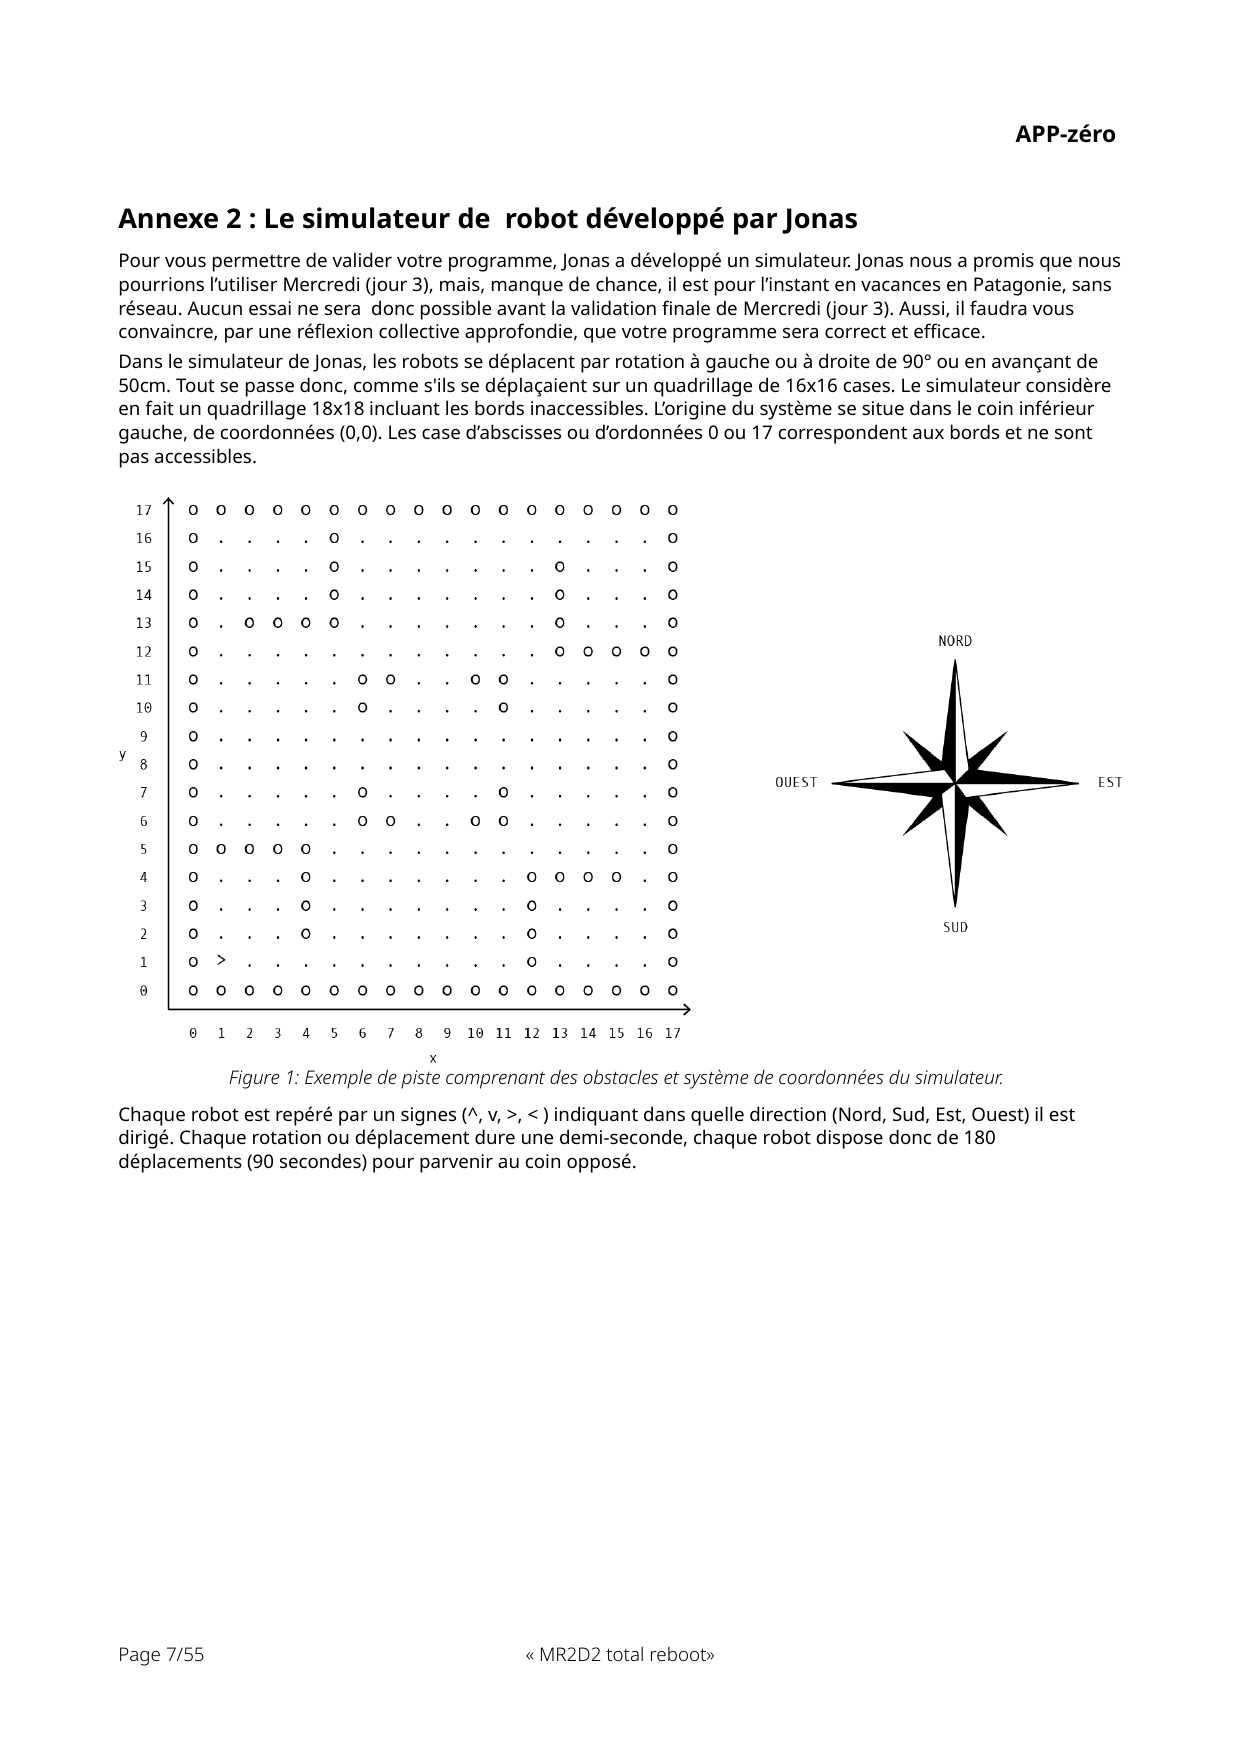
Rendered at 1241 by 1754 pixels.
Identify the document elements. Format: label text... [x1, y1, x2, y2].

text Dans le simulateur de Jonas, les robots se déplacent par rotation à gauche ou à droite de 90° ou en avançant de 50cm. Tout se passe donc, comme s'ils se déplaçaient sur un quadrillage de 16x16 cases. Le simulateur considère en fait un quadrillage 18x18 incluant les bords inaccessibles. L’origine du système se situe dans le coin inférieur gauche, de coordonnées (0,0). Les case d’abscisses ou d’ordonnées 0 ou 17 correspondent aux bords et ne sont pas accessibles. [118, 349, 1122, 468]
text Chaque robot est repéré par un signes (^, v, >, < ) indiquant dans quelle direction (Nord, Sud, Est, Ouest) il est dirigé. Chaque rotation ou déplacement dure une demi-seconde, chaque robot dispose donc de 180 déplacements (90 secondes) pour parvenir au coin opposé. [118, 1102, 1122, 1173]
picture [118, 497, 1123, 1065]
text Pour vous permettre de valider votre programme, Jonas a développé un simulateur. Jonas nous a promis que nous pourrions l’utiliser Mercredi (jour 3), mais, manque de chance, il est pour l’instant en vacances en Patagonie, sans réseau. Aucun essai ne sera donc possible avant la validation finale de Mercredi (jour 3). Aussi, il faudra vous convaincre, par une réflexion collective approfondie, que votre programme sera correct et efficace. [118, 249, 1122, 344]
text Figure 1: Exemple de piste comprenant des obstacles et système de coordonnées du simulateur. [118, 1065, 1122, 1090]
subtitle Annexe 2 : Le simulateur de robot développé par Jonas [118, 200, 1122, 237]
